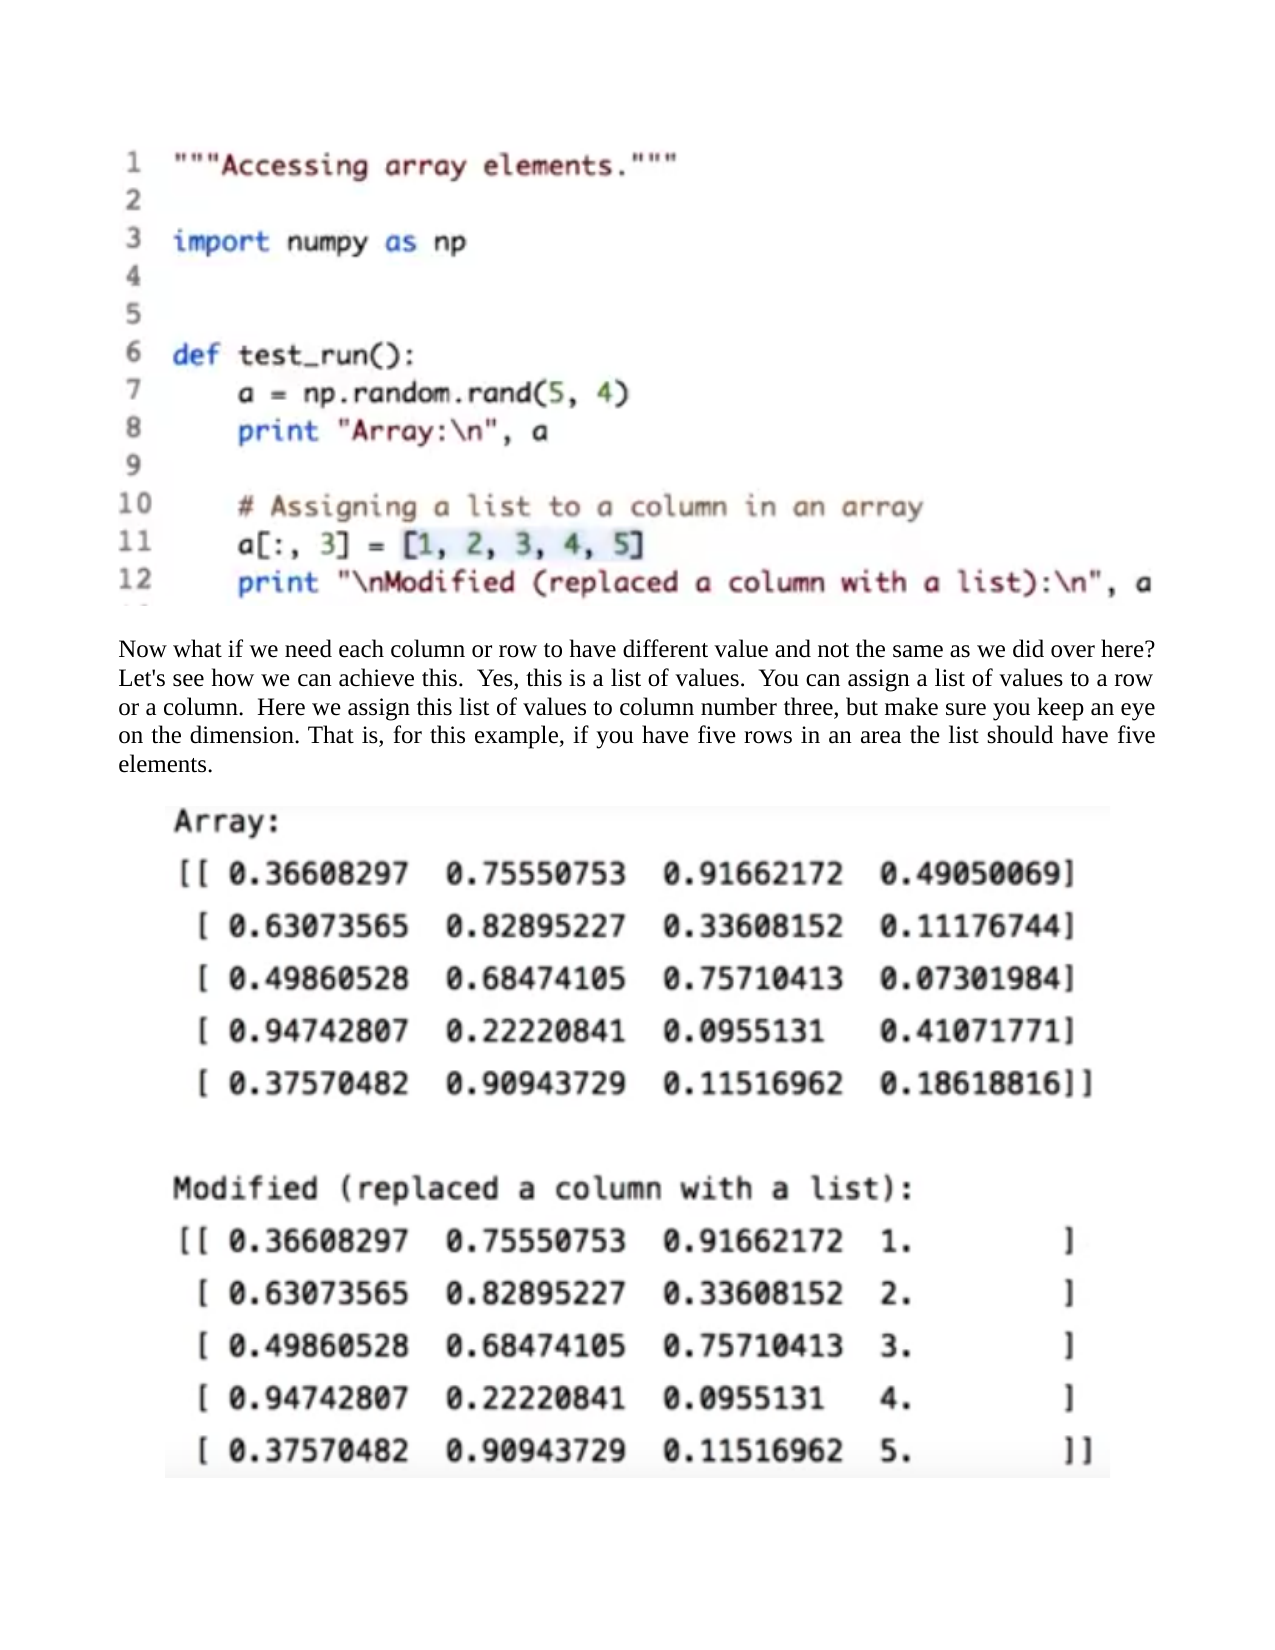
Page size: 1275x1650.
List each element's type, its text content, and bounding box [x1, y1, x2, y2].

picture [118, 146, 1157, 606]
text Now what if we need each column or row to have different value and not the same as we did over here? Let's see how we can achieve this. Yes, this is a list of values. You can assign a list of values to a row or a column. Here we assign this list of values to column number three, but make sure you keep an eye on the dimension. That is, for this example, if you have five rows in an area the list should have five elements. [118, 634, 1157, 778]
picture [165, 806, 1111, 1478]
